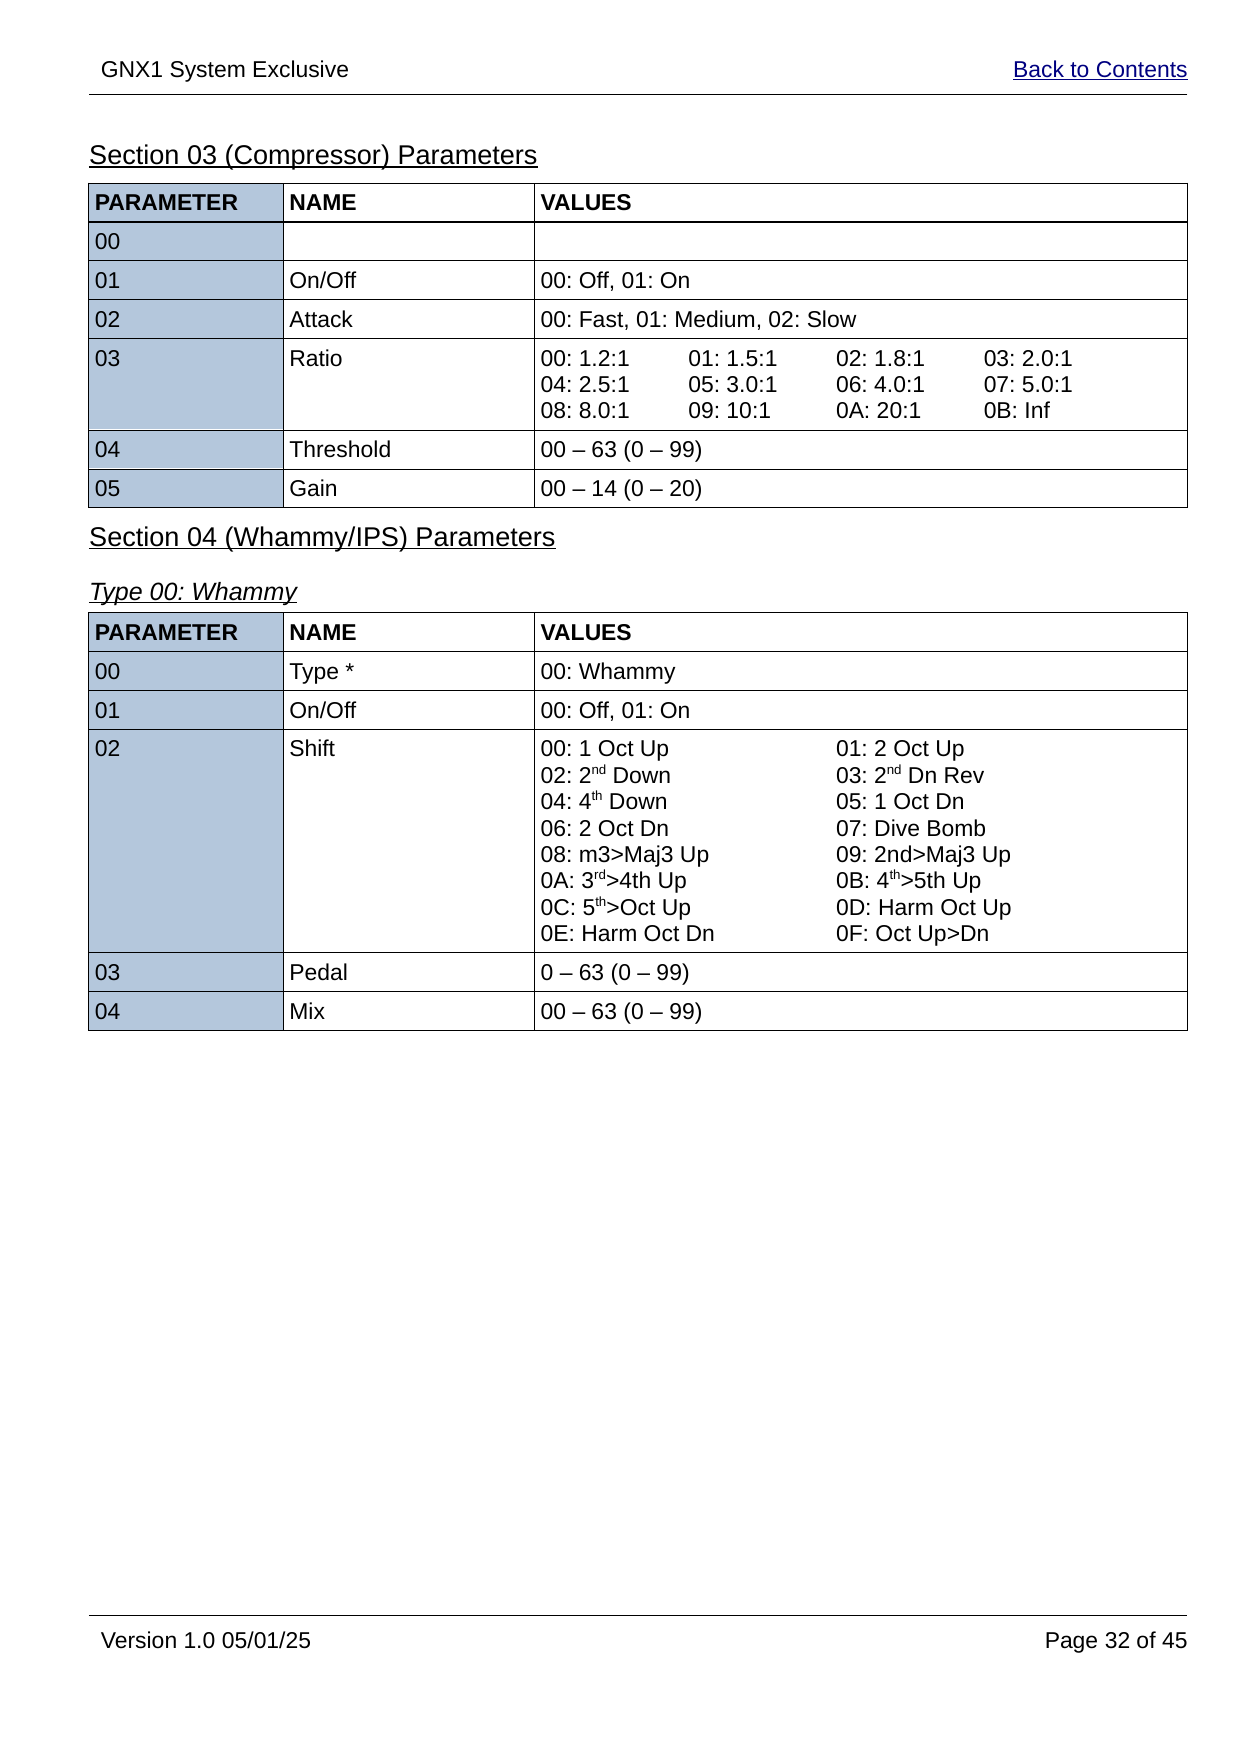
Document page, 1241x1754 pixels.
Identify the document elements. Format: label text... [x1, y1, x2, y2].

table_cell 04 [89, 431, 283, 468]
table_cell 00 – 63 (0 – 99) [535, 992, 1187, 1030]
table_header VALUES [535, 613, 1187, 651]
table_cell Ratio [284, 339, 534, 429]
table_cell 01 [89, 691, 283, 729]
table_header PARAMETER [89, 184, 283, 221]
table_cell 03 [89, 953, 283, 991]
table_cell [284, 223, 534, 260]
table_cell 05 [89, 470, 283, 507]
table_cell 00: Fast, 01: Medium, 02: Slow [535, 300, 1187, 338]
table_cell 00: Off, 01: On [535, 691, 1187, 729]
table_cell 00 [89, 652, 283, 690]
table_cell 00 [89, 223, 283, 260]
table_cell Shift [284, 730, 534, 952]
table_cell 00 – 14 (0 – 20) [535, 470, 1187, 507]
table_cell Gain [284, 470, 534, 507]
subtitle Type 00: Whammy [89, 577, 1187, 606]
table_header PARAMETER [89, 613, 283, 651]
table_cell 00: 1.2:1 01: 1.5:1 02: 1.8:1 03: 2.0:1 04: 2.5:1 05: 3.0:1 06: 4.0:1 07: 5.0:1 08: 8.0:1 09: 10:1 0A: 20:1 0B: Inf [535, 339, 1187, 429]
table_cell 02 [89, 300, 283, 338]
table_header VALUES [535, 184, 1187, 221]
table_cell 02 [89, 730, 283, 952]
table_cell Pedal [284, 953, 534, 991]
table_cell On/Off [284, 691, 534, 729]
table_cell 01 [89, 261, 283, 299]
table_cell Mix [284, 992, 534, 1030]
table_cell 03 [89, 339, 283, 429]
table_cell [535, 223, 1187, 260]
table_cell Attack [284, 300, 534, 338]
table_header NAME [284, 613, 534, 651]
table_cell Type * [284, 652, 534, 690]
table_cell Threshold [284, 431, 534, 468]
table_cell 00: 1 Oct Up 01: 2 Oct Up 02: 2nd Down 03: 2nd Dn Rev 04: 4th Down 05: 1 Oct Dn 06: 2 Oct Dn 07: Dive Bomb 08: m3>Maj3 Up 09: 2nd>Maj3 Up 0A: 3rd>4th Up 0B: 4th>5th Up 0C: 5th>Oct Up 0D: Harm Oct Up 0E: Harm Oct Dn 0F: Oct Up>Dn [535, 730, 1187, 952]
table_cell On/Off [284, 261, 534, 299]
subtitle Section 03 (Compressor) Parameters [89, 139, 1187, 170]
table_cell 00: Off, 01: On [535, 261, 1187, 299]
table_header NAME [284, 184, 534, 221]
table_cell 00: Whammy [535, 652, 1187, 690]
table_cell 00 – 63 (0 – 99) [535, 431, 1187, 468]
subtitle Section 04 (Whammy/IPS) Parameters [89, 521, 1187, 552]
table_cell 0 – 63 (0 – 99) [535, 953, 1187, 991]
table_cell 04 [89, 992, 283, 1030]
